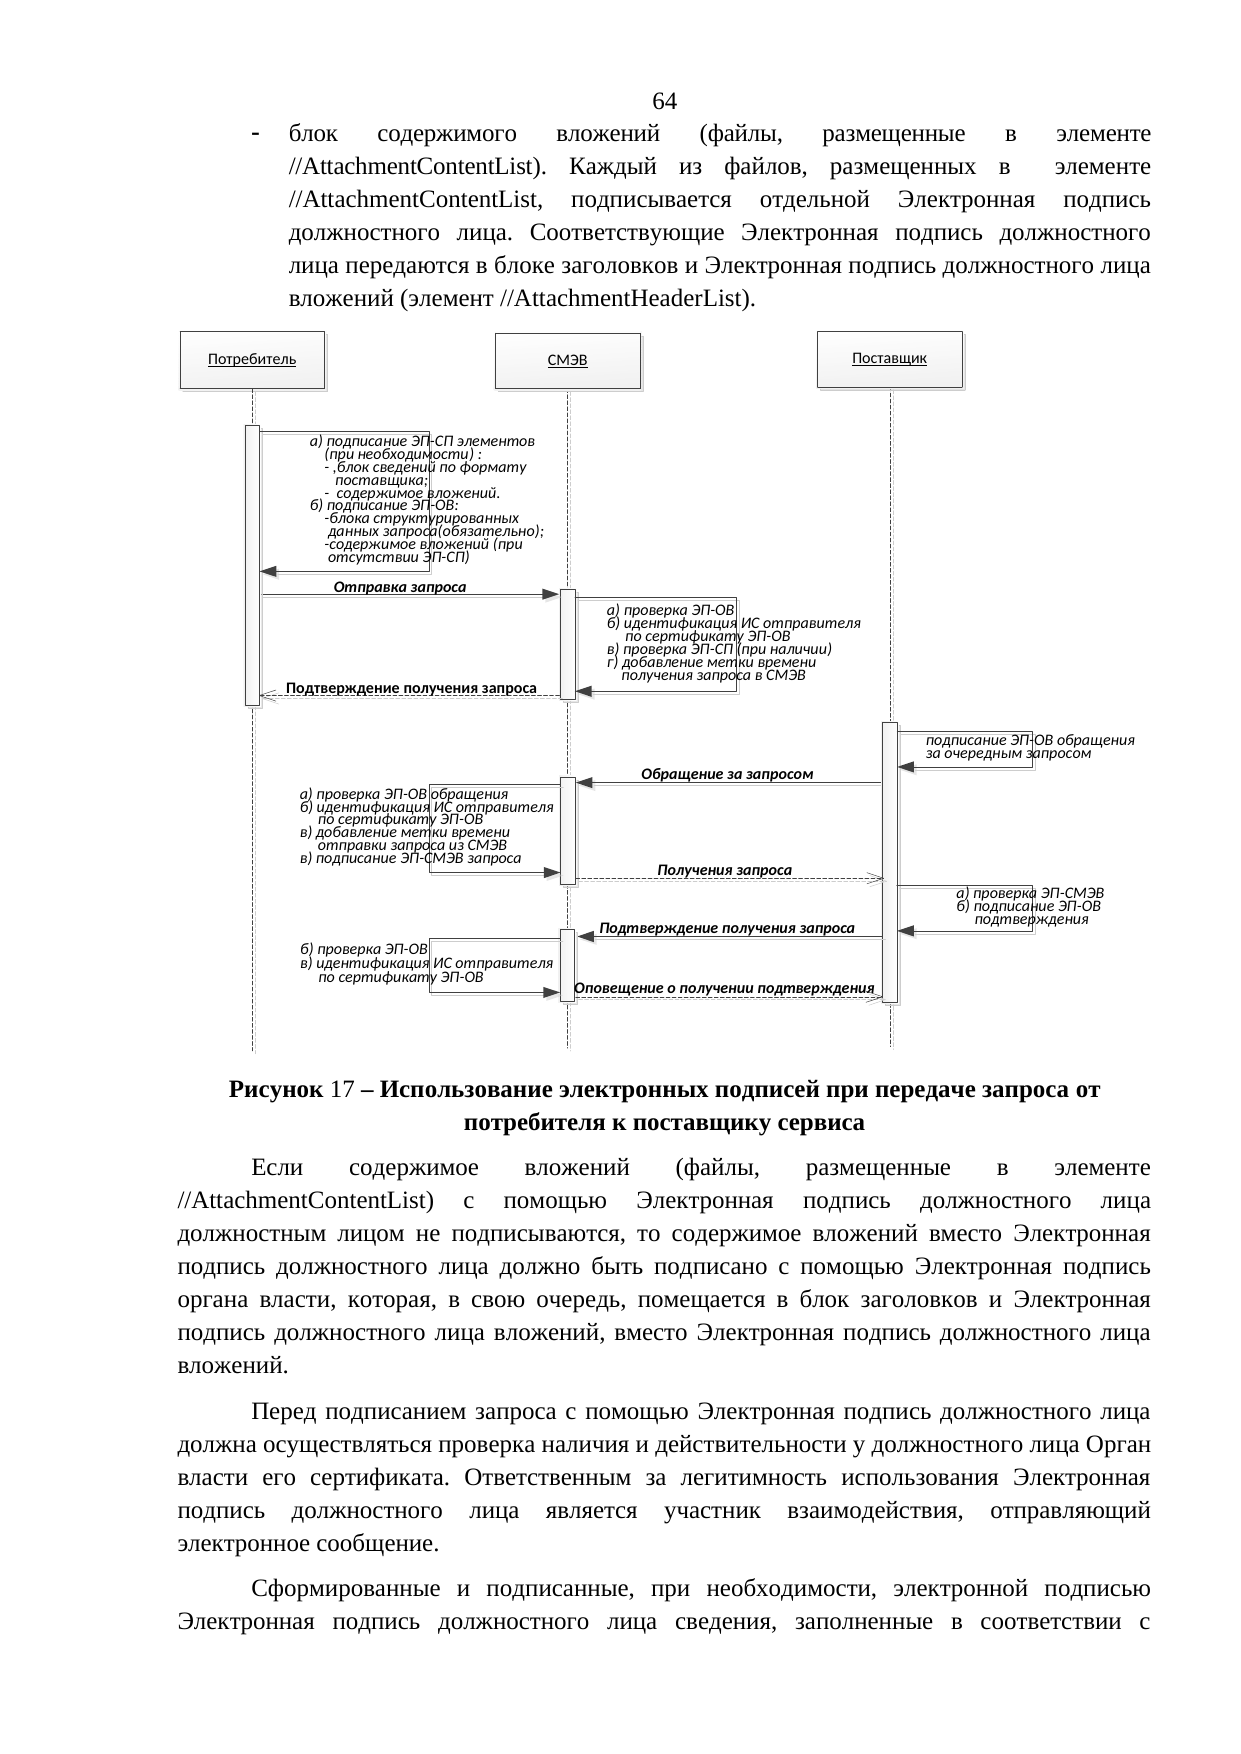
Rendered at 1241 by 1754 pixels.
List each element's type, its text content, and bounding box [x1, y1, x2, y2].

text Сформированные и подписанные, при необходимости, электронной подписью Электронная подпись должностного лица сведения, заполненные в соответствии с [177, 1573, 1152, 1635]
text Рисунок 17 – Использование электронных подписей при передаче запроса от потребителя к поставщику сервиса [177, 1074, 1152, 1135]
text Если содержимое вложений (файлы, размещенные в элементе //AttachmentContentList) с помощью Электронная подпись должностного лица должностным лицом не подписываются, то содержимое вложений вместо Электронная подпись должностного лица должно быть подписано с помощью Электронная подпись органа власти, которая, в свою очередь, помещается в блок заголовков и Электронная подпись должностного лица вложений, вместо Электронная подпись должностного лица вложений. [177, 1152, 1152, 1379]
text Перед подписанием запроса с помощью Электронная подпись должностного лица должна осуществляться проверка наличия и действительности у должностного лица Орган власти его сертификата. Ответственным за легитимность использования Электронная подпись должностного лица является участник взаимодействия, отправляющий электронное сообщение. [177, 1396, 1152, 1557]
list блок содержимого вложений (файлы, размещенные в элементе //AttachmentContentList). Каждый из файлов, размещенных в элементе //AttachmentContentList, подписывается отдельной Электронная подпись должностного лица. Соответствующие Электронная подпись должностного лица передаются в блоке заголовков и Электронная подпись должностного лица вложений (элемент //AttachmentHeaderList). [251, 118, 1152, 312]
